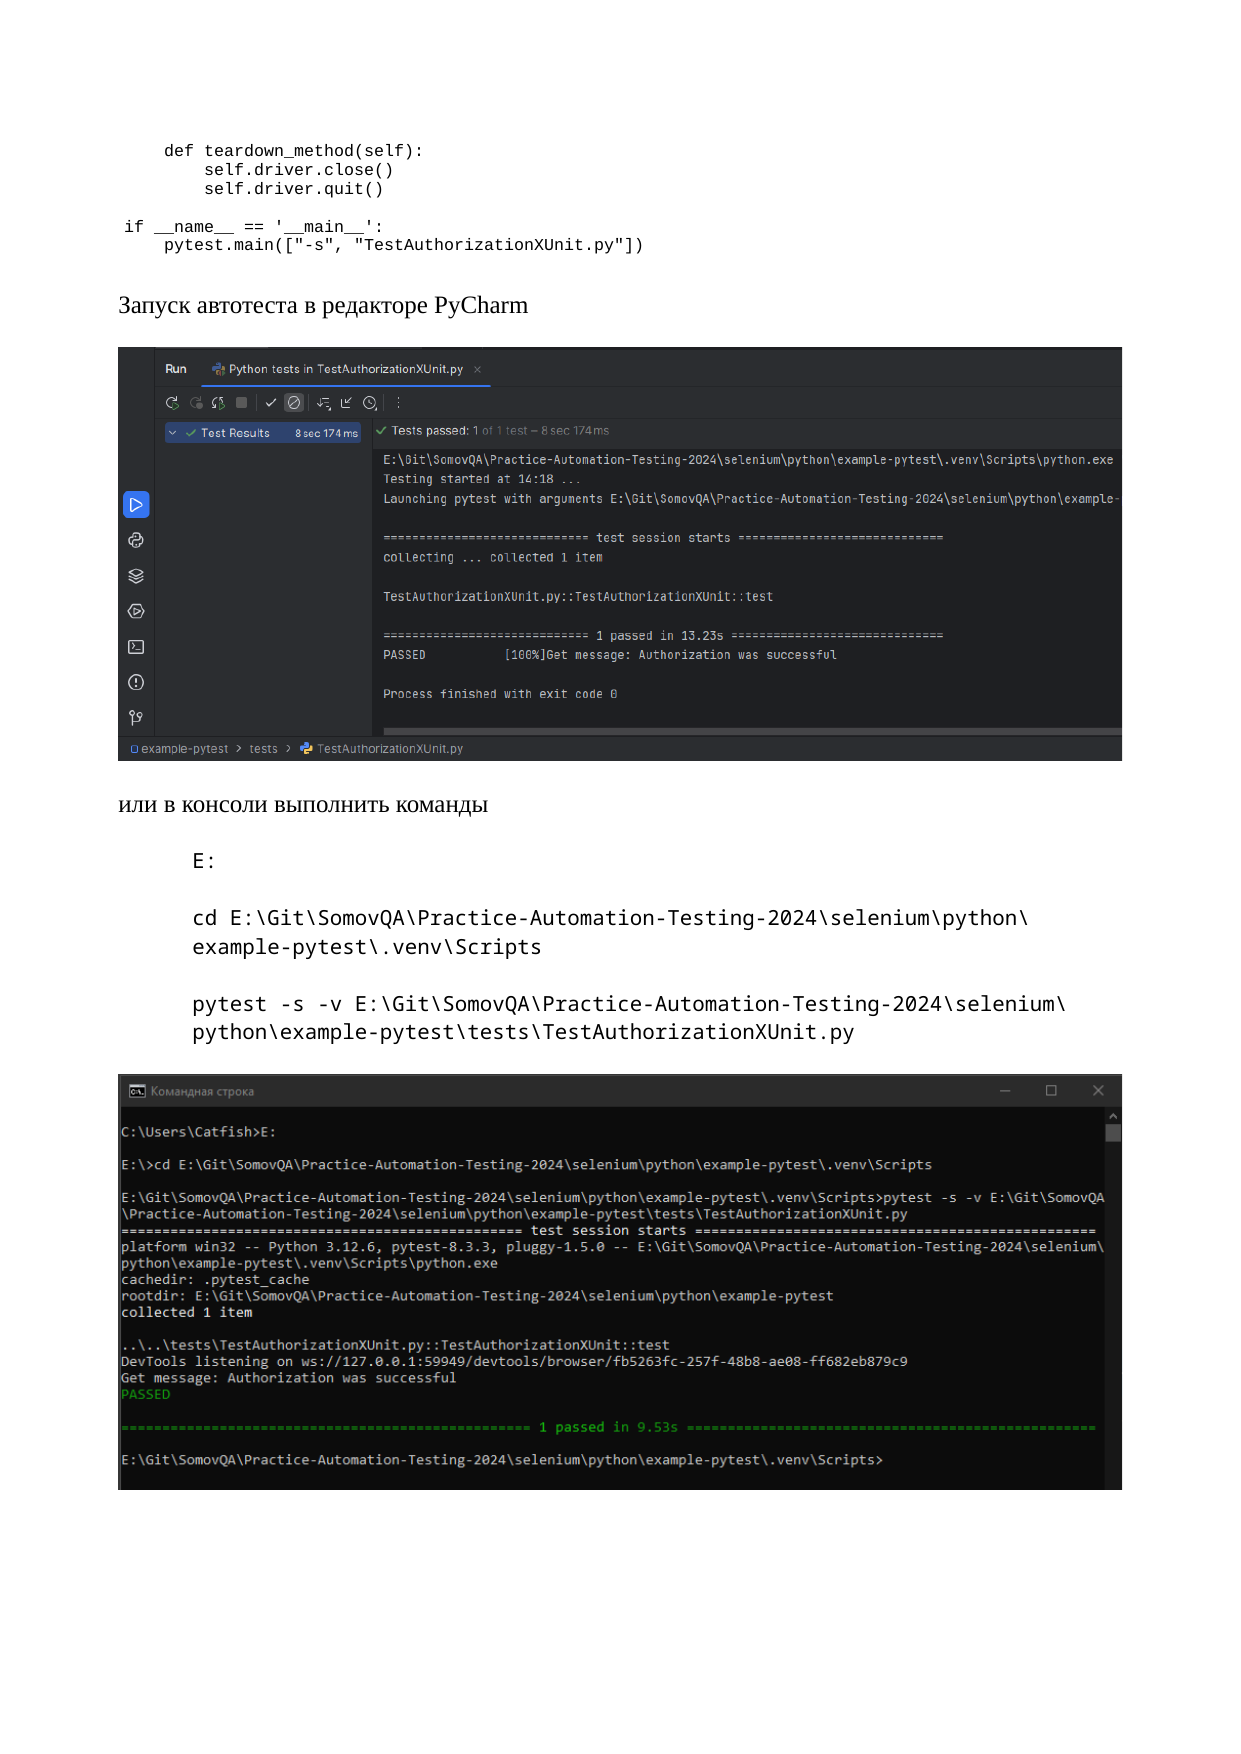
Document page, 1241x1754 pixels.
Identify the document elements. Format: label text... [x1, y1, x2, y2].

text Запуск автотеста в редакторе PyCharm [118, 290, 1122, 319]
picture [118, 1074, 1123, 1490]
text или в консоли выполнить команды [118, 789, 1122, 818]
picture [118, 347, 1123, 761]
text cd E:\Git\SomovQA\Practice-Automation-Testing-2024\selenium\python\example-pytest\.venv\Scripts [192, 903, 1122, 960]
table_header def teardown_method(self): self.driver.close() self.driver.quit() if __name__ == '__main__': pytest.main(["-s", "TestAuthorizationXUnit.py"]) [118, 118, 1122, 262]
text E: [192, 847, 1122, 875]
text pytest -s -v E:\Git\SomovQA\Practice-Automation-Testing-2024\selenium\python\example-pytest\tests\TestAuthorizationXUnit.py [192, 989, 1122, 1046]
